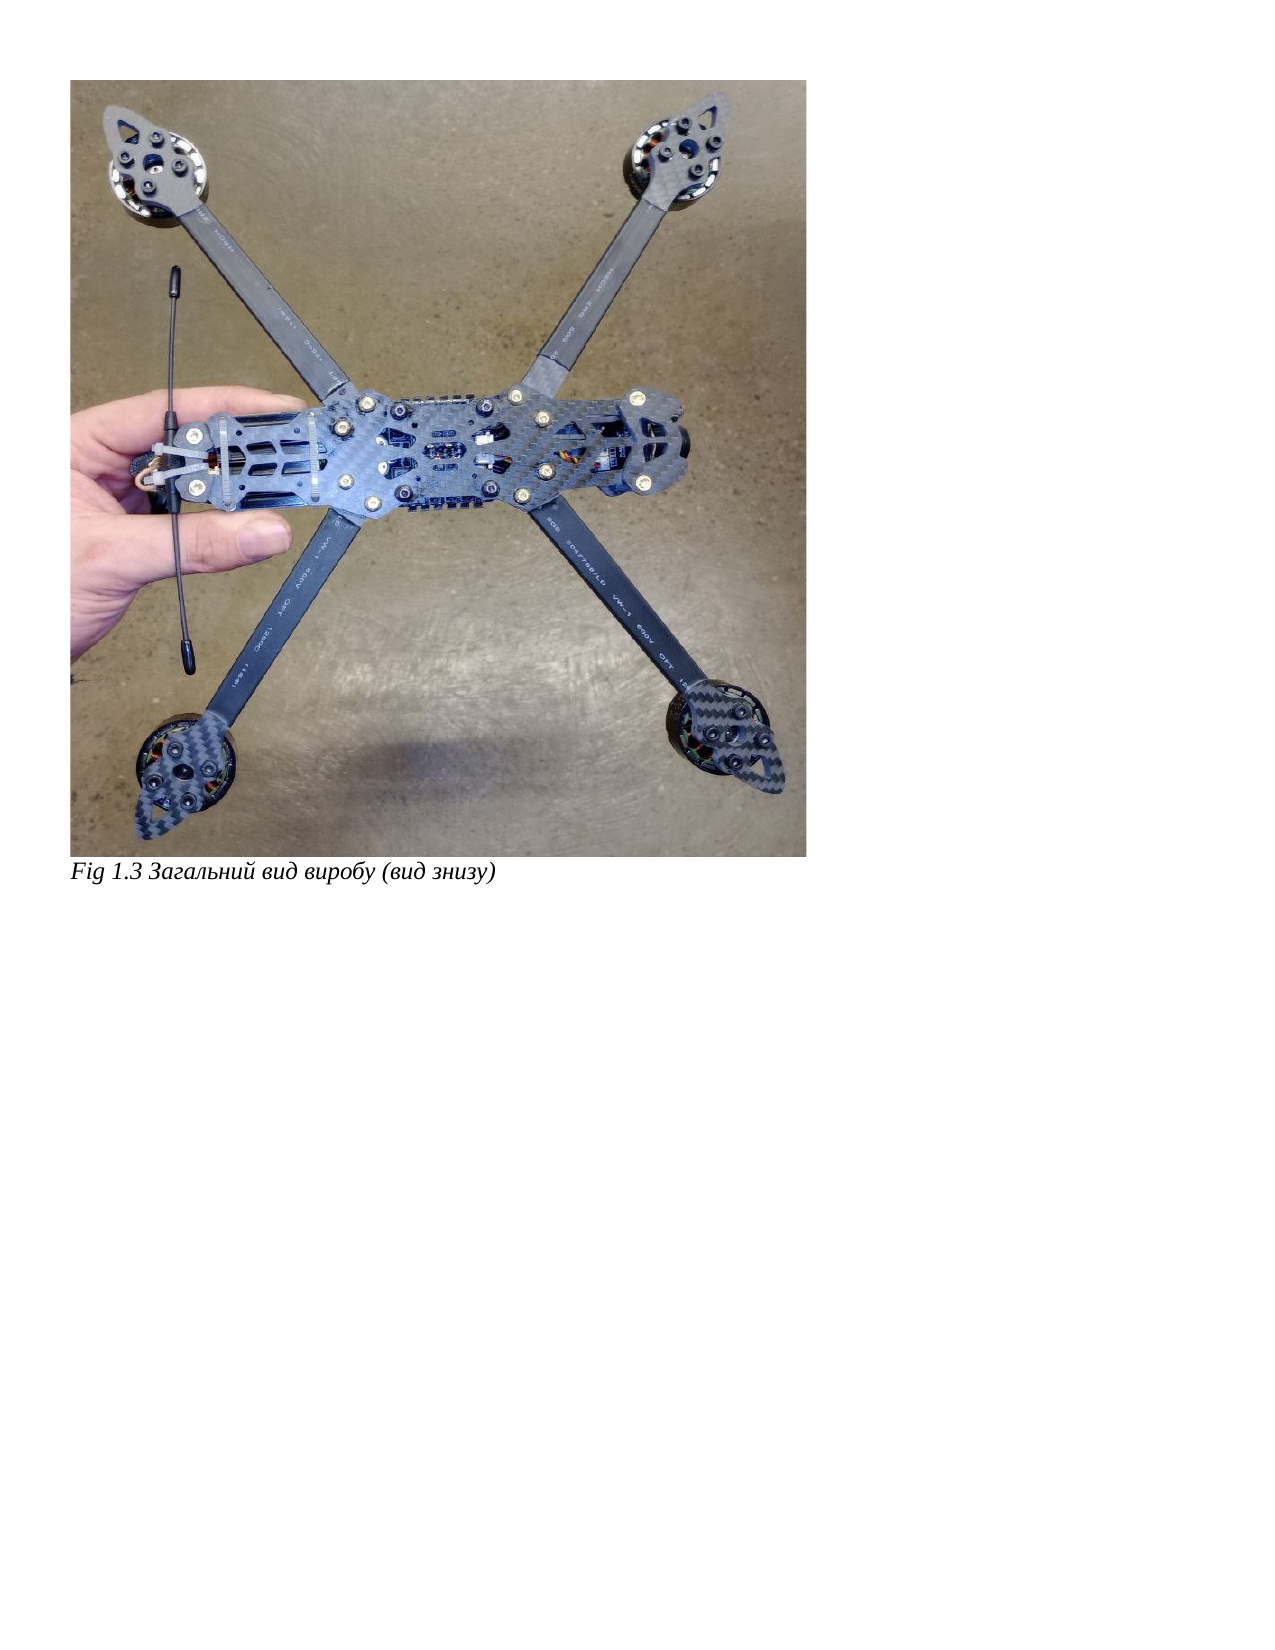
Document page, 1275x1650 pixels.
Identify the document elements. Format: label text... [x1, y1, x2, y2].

picture [70, 80, 807, 857]
text Fig 1.3 Загальний вид виробу (вид знизу) [70, 81, 1027, 885]
